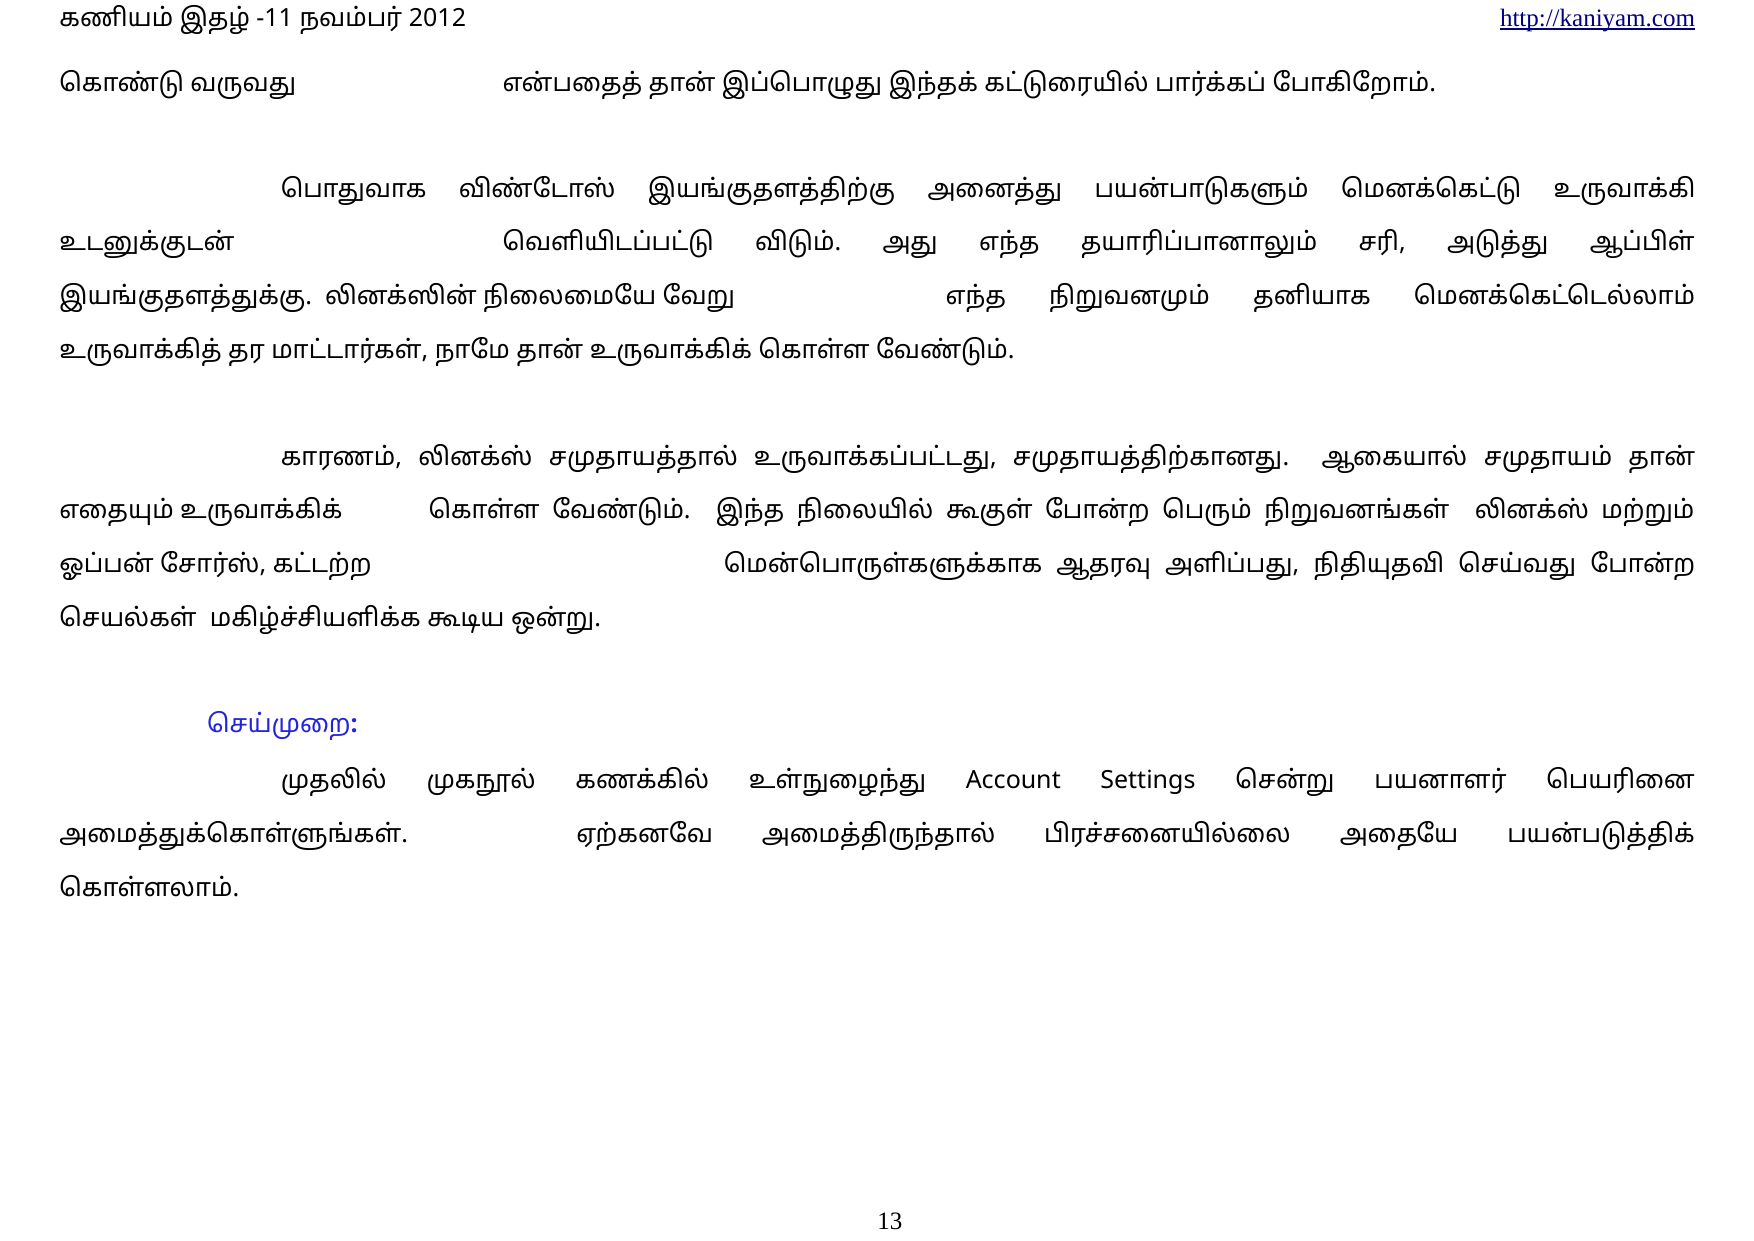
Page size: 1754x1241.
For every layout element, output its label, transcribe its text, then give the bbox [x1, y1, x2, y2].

text முதலில் முகநூல் கணக்கில் உள்நுழைந்து Account Settings சென்று பயனாளர் பெயரினை அமைத்துக்கொள்ளுங்கள். ஏற்கனவே அமைத்திருந்தால் பிரச்சனையில்லை அதையே பயன்படுத்திக் கொள்ளலாம். [59, 761, 1695, 906]
text பொதுவாக விண்டோஸ் இயங்குதளத்திற்கு அனைத்து பயன்பாடுகளும் மெனக்கெட்டு உருவாக்கி உடனுக்குடன் வெளியிடப்பட்டு விடும். அது எந்த தயாரிப்பானாலும் சரி, அடுத்து ஆப்பிள் இயங்குதளத்துக்கு. லினக்ஸின் நிலைமையே வேறு எந்த நிறுவனமும் தனியாக மெனக்கெட்டெல்லாம் உருவாக்கித் தர மாட்டார்கள், நாமே தான் உருவாக்கிக் கொள்ள வேண்டும். [59, 171, 1695, 369]
text கொண்டு வருவது என்பதைத் தான் இப்பொழுது இந்தக் கட்டுரையில் பார்க்கப் போகிறோம். [59, 64, 1695, 101]
text காரணம், லினக்ஸ் சமுதாயத்தால் உருவாக்கப்பட்டது, சமுதாயத்திற்கானது. ஆகையால் சமுதாயம் தான் எதையும் உருவாக்கிக் கொள்ள வேண்டும். இந்த நிலையில் கூகுள் போன்ற பெரும் நிறுவனங்கள் லினக்ஸ் மற்றும் ஓப்பன் சோர்ஸ், கட்டற்ற மென்பொருள்களுக்காக ஆதரவு அளிப்பது, நிதியுதவி செய்வது போன்ற செயல்கள் மகிழ்ச்சியளிக்க கூடிய ஒன்று. [59, 438, 1695, 637]
text செய்முறை: [59, 706, 1695, 743]
